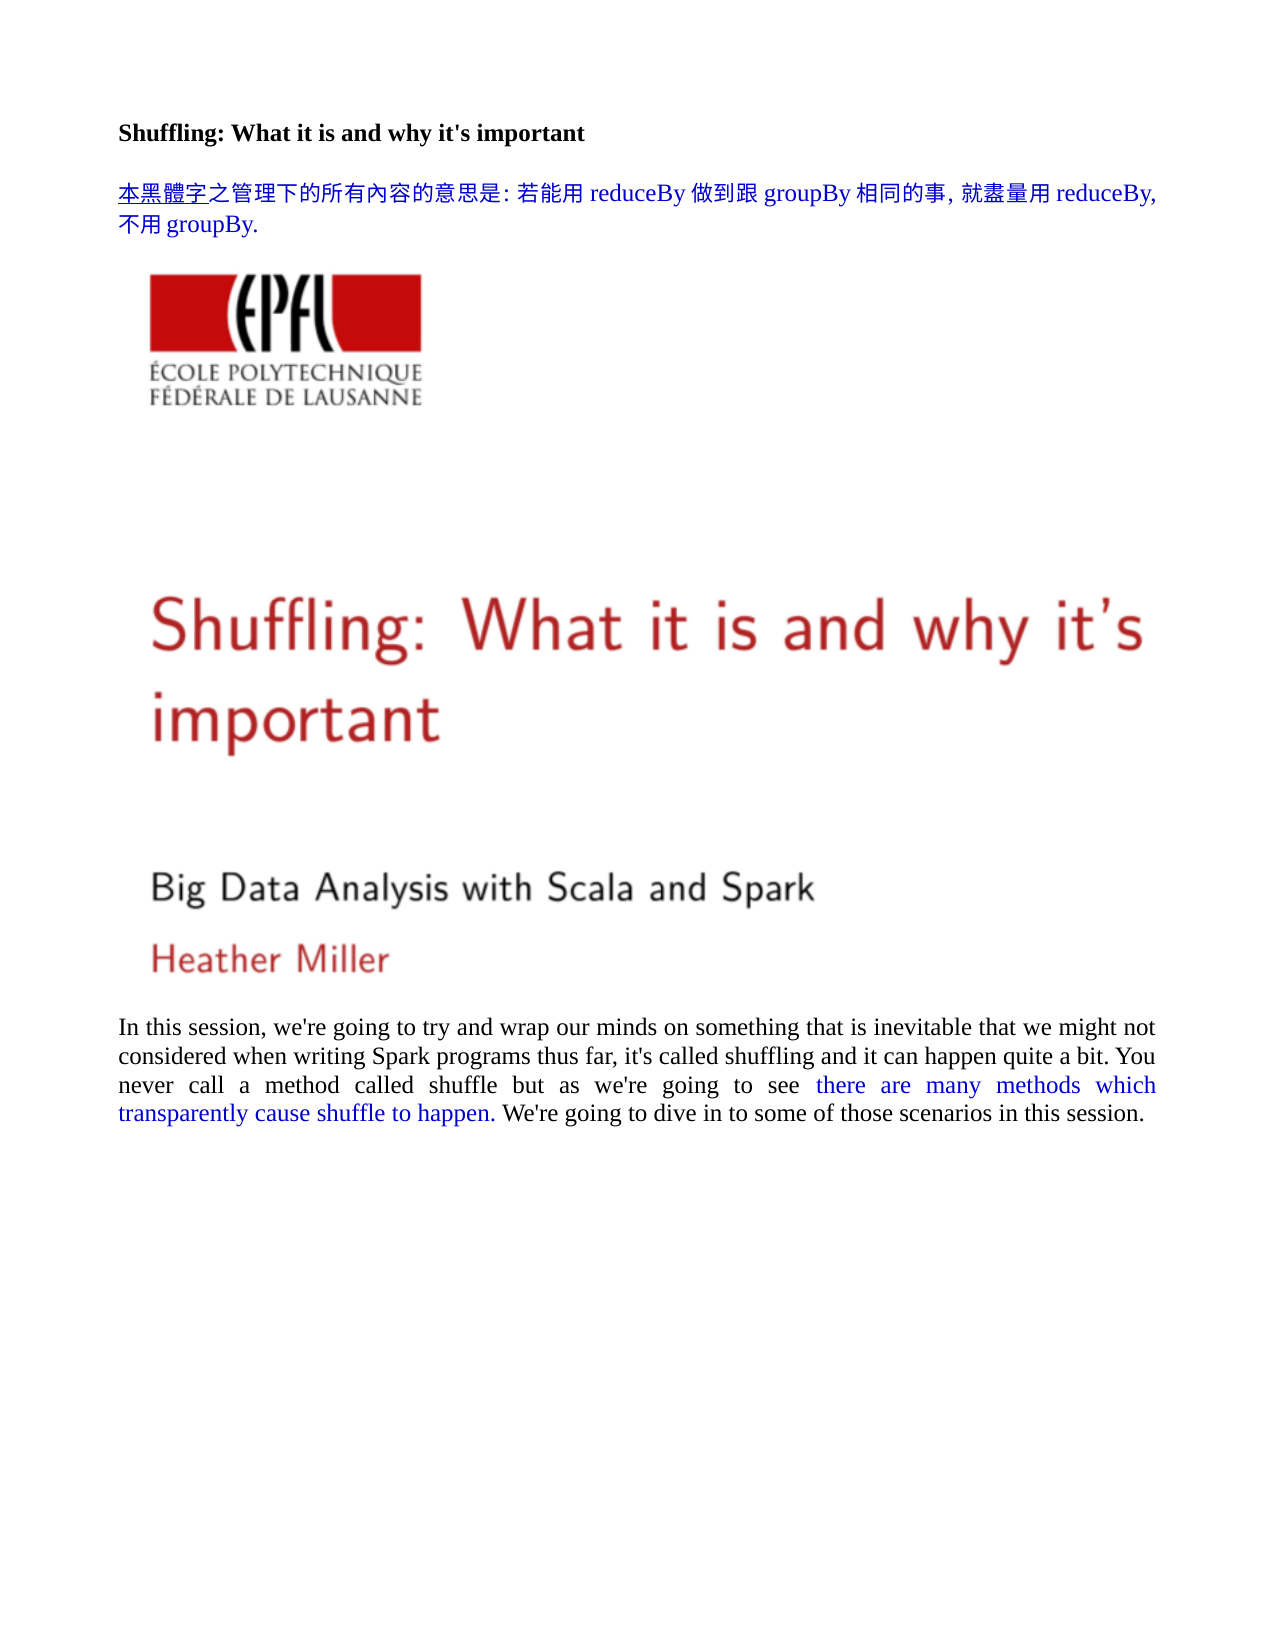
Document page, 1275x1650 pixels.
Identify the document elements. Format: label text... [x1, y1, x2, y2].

text 本黑體字之管理下的所有內容的意思是: 若能用reduceBy做到跟groupBy相同的事, 就䀆量用reduceBy, 不用groupBy. [118, 176, 1157, 239]
text Shuffling: What it is and why it's important [118, 118, 1157, 147]
text In this session, we're going to try and wrap our minds on something that is inevitable that we might not considered when writing Spark programs thus far, it's called shuffling and it can happen quite a bit. You never call a method called shuffle but as we're going to see there are many methods which transparently cause shuffle to happen. We're going to dive in to some of those scenarios in this session. [118, 1012, 1157, 1127]
picture [118, 267, 1157, 984]
